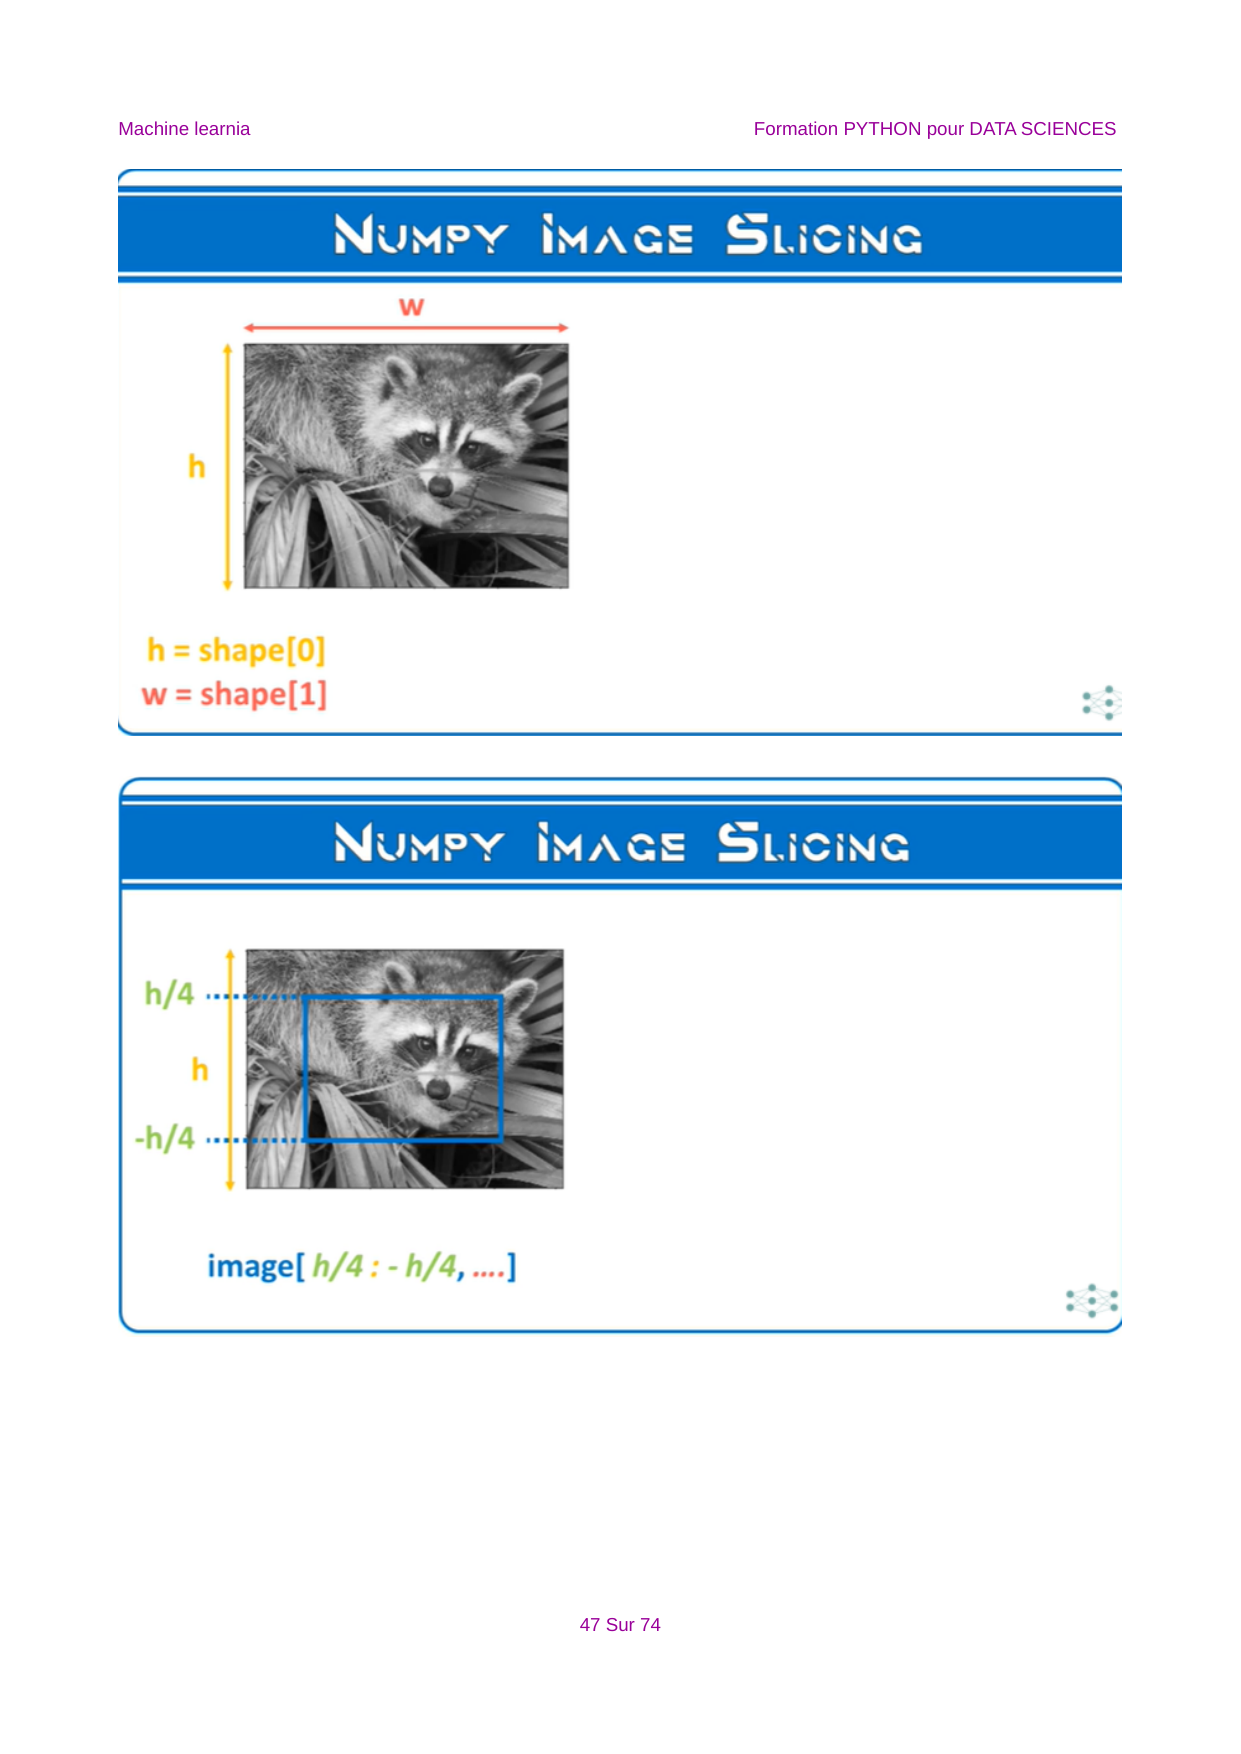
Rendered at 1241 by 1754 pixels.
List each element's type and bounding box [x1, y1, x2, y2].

picture [118, 776, 1122, 1337]
picture [118, 169, 1122, 736]
